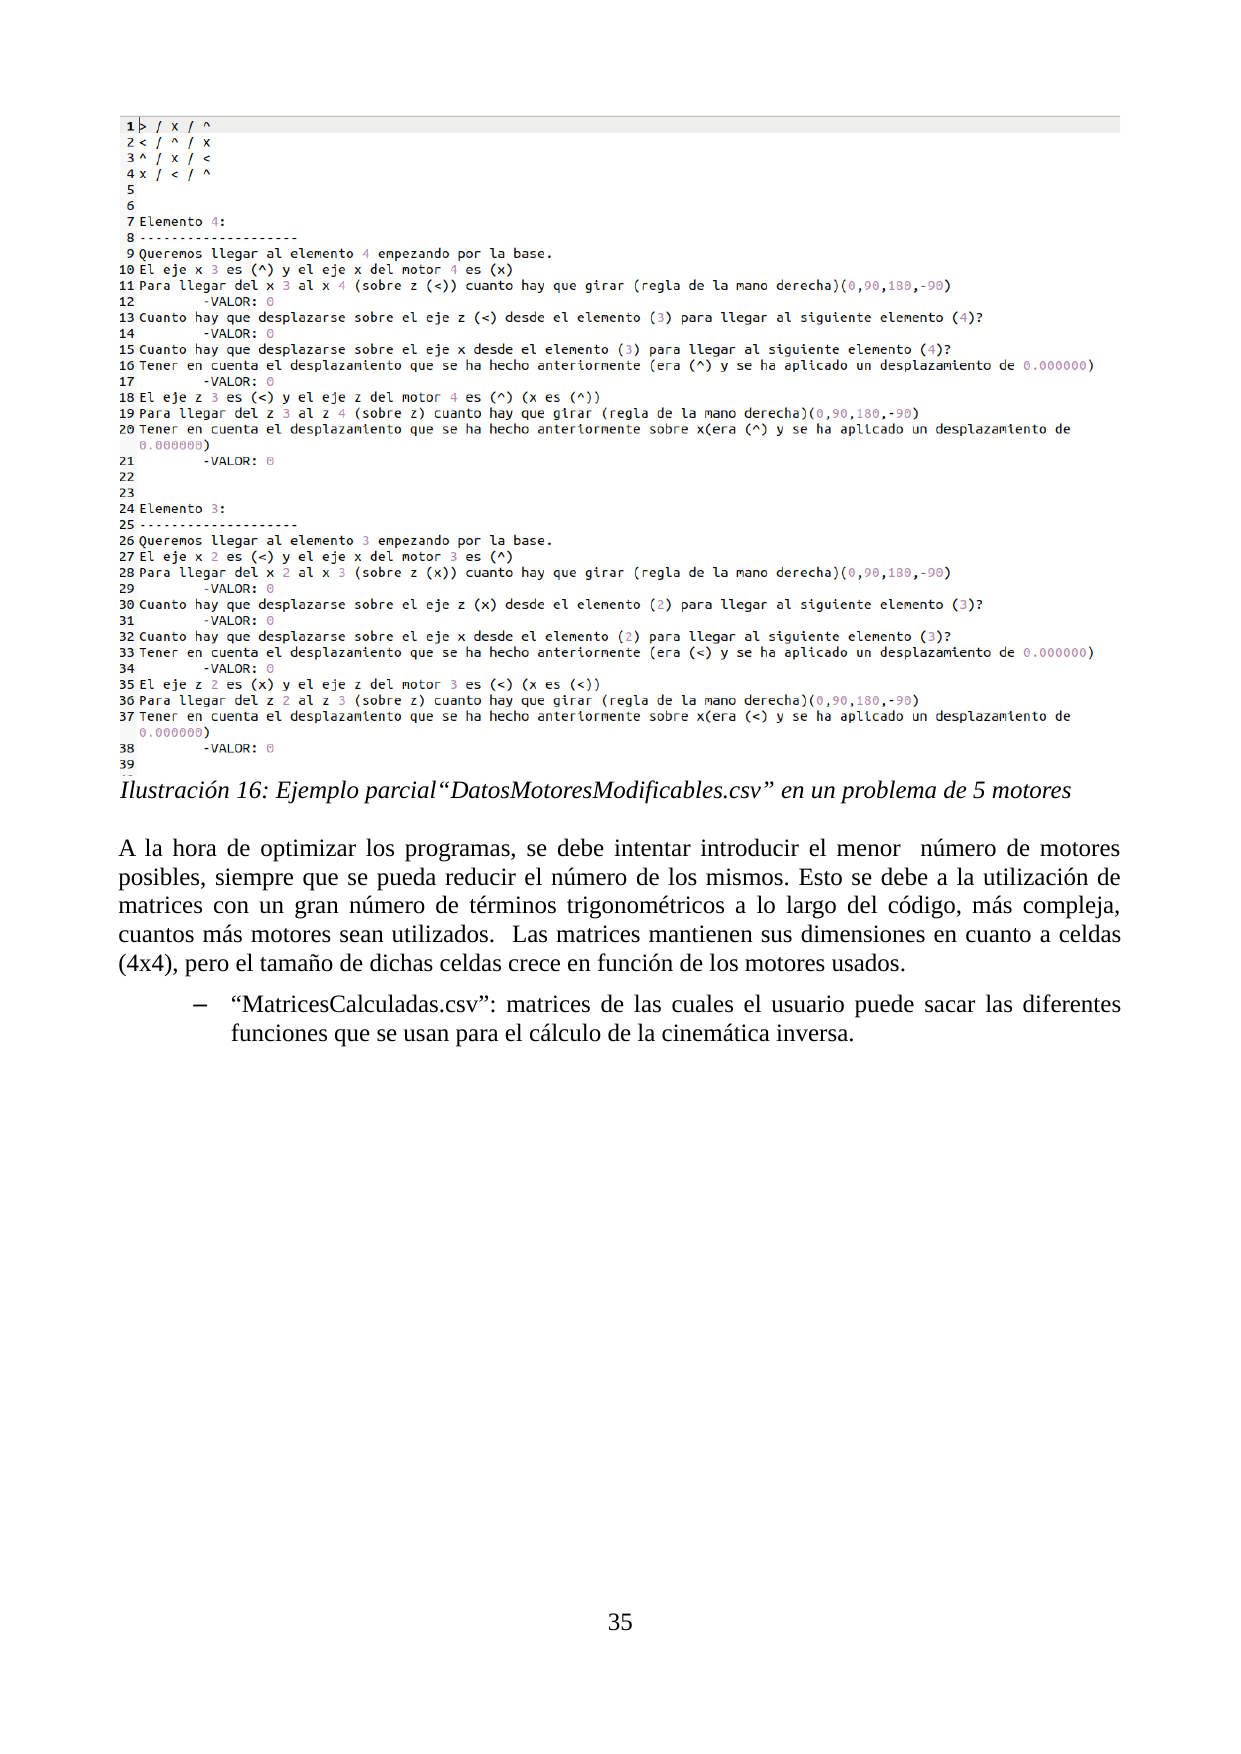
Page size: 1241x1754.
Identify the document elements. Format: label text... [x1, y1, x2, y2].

text A la hora de optimizar los programas, se debe intentar introducir el menor número de motores posibles, siempre que se pueda reducir el número de los mismos. Esto se debe a la utilización de matrices con un gran número de términos trigonométricos a lo largo del código, más compleja, cuantos más motores sean utilizados. Las matrices mantienen sus dimensiones en cuanto a celdas (4x4), pero el tamaño de dichas celdas crece en función de los motores usados. [118, 833, 1122, 977]
list “MatricesCalculadas.csv”: matrices de las cuales el usuario puede sacar las diferentes funciones que se usan para el cálculo de la cinemática inversa. [193, 989, 1122, 1047]
text Ilustración 16: Ejemplo parcial“DatosMotoresModificables.csv” en un problema de 5 motores [120, 776, 1120, 804]
